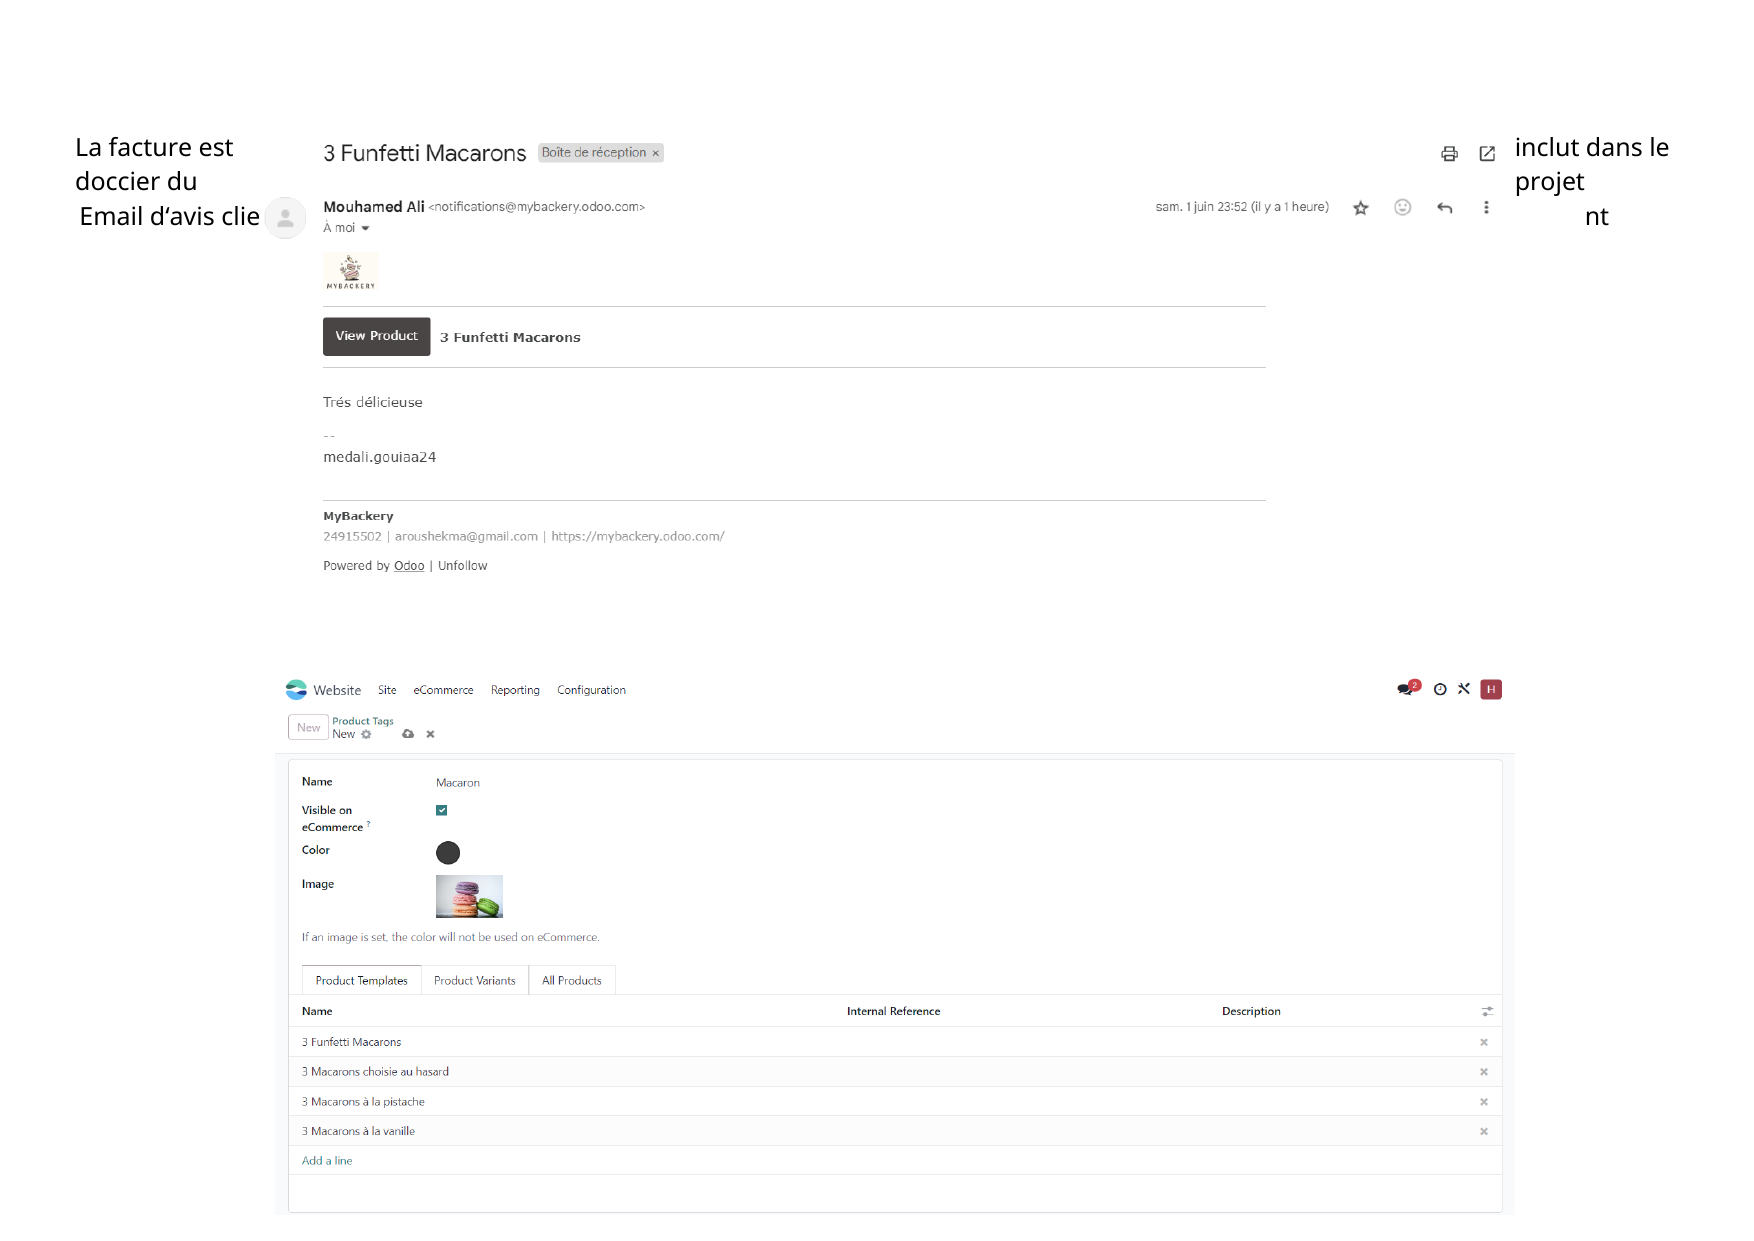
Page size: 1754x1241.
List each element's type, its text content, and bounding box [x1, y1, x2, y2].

text La facture est inclut dans le doccier du projet [75, 130, 1679, 198]
text Email d‘avis clie [75, 198, 264, 232]
text nt [1515, 198, 1679, 232]
